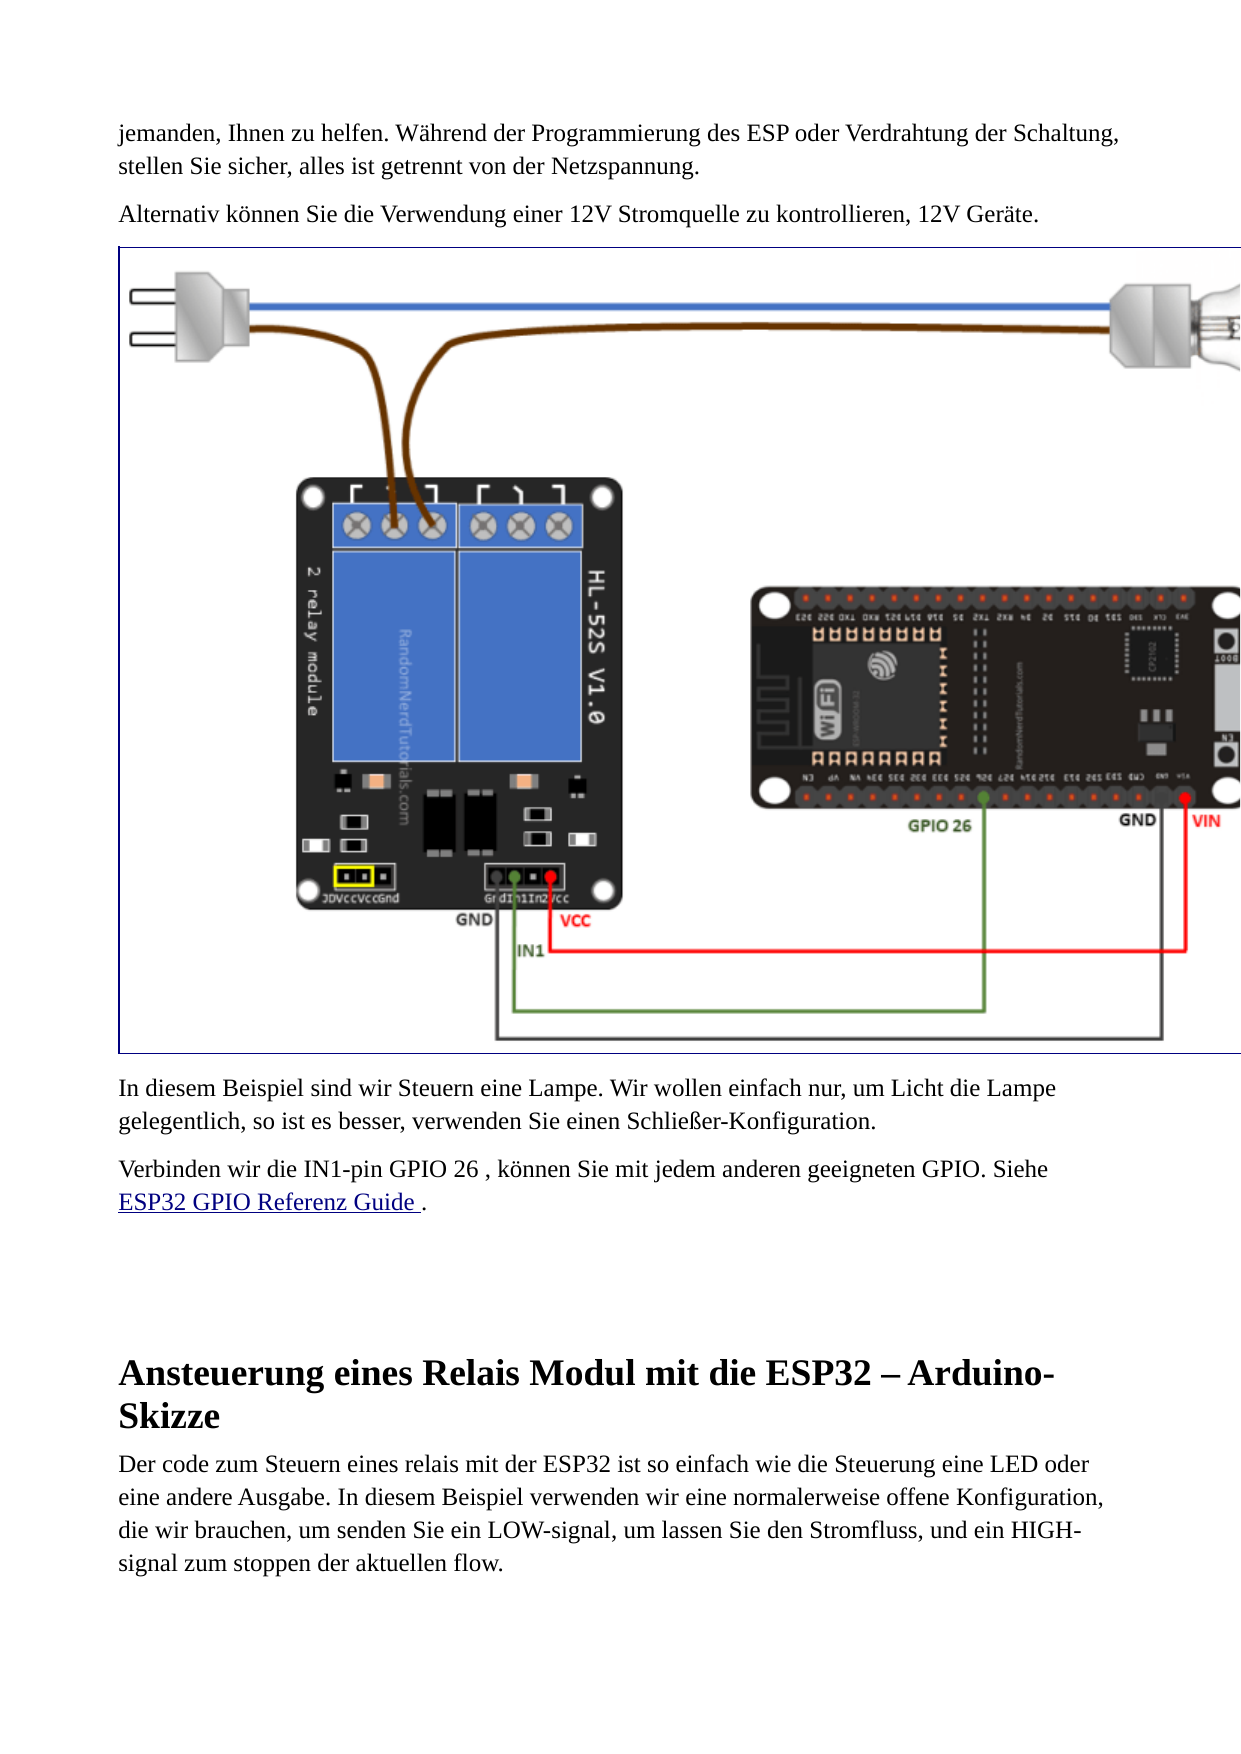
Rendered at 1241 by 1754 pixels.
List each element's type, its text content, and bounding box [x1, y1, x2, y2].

text Verbinden wir die IN1-pin GPIO 26 , können Sie mit jedem anderen geeigneten GPIO. Siehe ESP32 GPIO Referenz Guide . [118, 1154, 1122, 1215]
text Alternativ können Sie die Verwendung einer 12V Stromquelle zu kontrollieren, 12V Geräte. [118, 199, 1122, 227]
text jemanden, Ihnen zu helfen. Während der Programmierung des ESP oder Verdrahtung der Schaltung, stellen Sie sicher, alles ist getrennt von der Netzspannung. [118, 118, 1122, 180]
subtitle Ansteuerung eines Relais Modul mit die ESP32 – Arduino-Skizze [118, 1350, 1122, 1437]
text Der code zum Steuern eines relais mit der ESP32 ist so einfach wie die Steuerung eine LED oder eine andere Ausgabe. In diesem Beispiel verwenden wir eine normalerweise offene Konfiguration, die wir brauchen, um senden Sie ein LOW-signal, um lassen Sie den Stromfluss, und ein HIGH-signal zum stoppen der aktuellen flow. [118, 1449, 1122, 1577]
picture [120, 248, 1241, 1053]
text In diesem Beispiel sind wir Steuern eine Lampe. Wir wollen einfach nur, um Licht die Lampe gelegentlich, so ist es besser, verwenden Sie einen Schließer-Konfiguration. [118, 1073, 1122, 1135]
